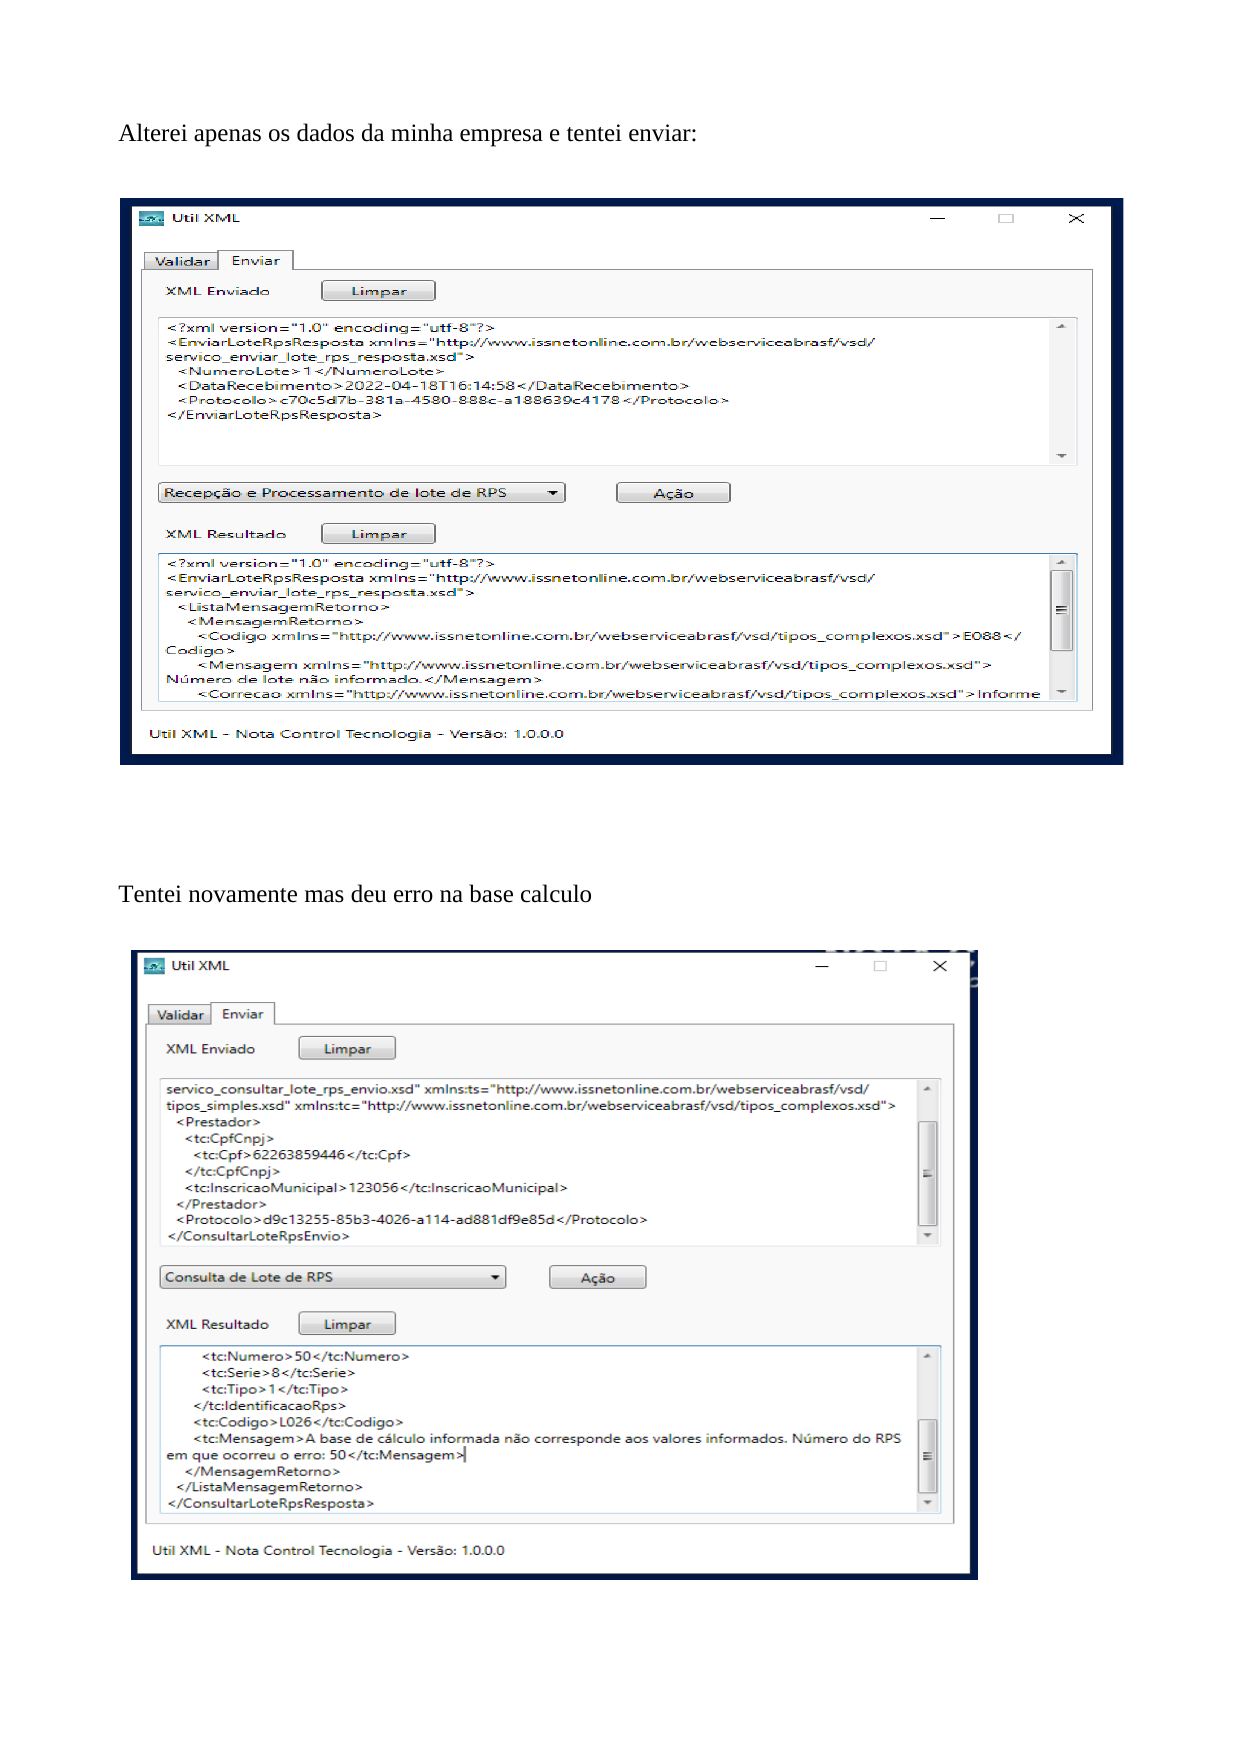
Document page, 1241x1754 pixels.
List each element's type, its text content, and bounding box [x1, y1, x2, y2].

text Alterei apenas os dados da minha empresa e tentei enviar: [118, 118, 1122, 147]
picture [120, 198, 1124, 765]
picture [369, 950, 978, 1580]
text Tentei novamente mas deu erro na base calculo [118, 879, 1122, 908]
